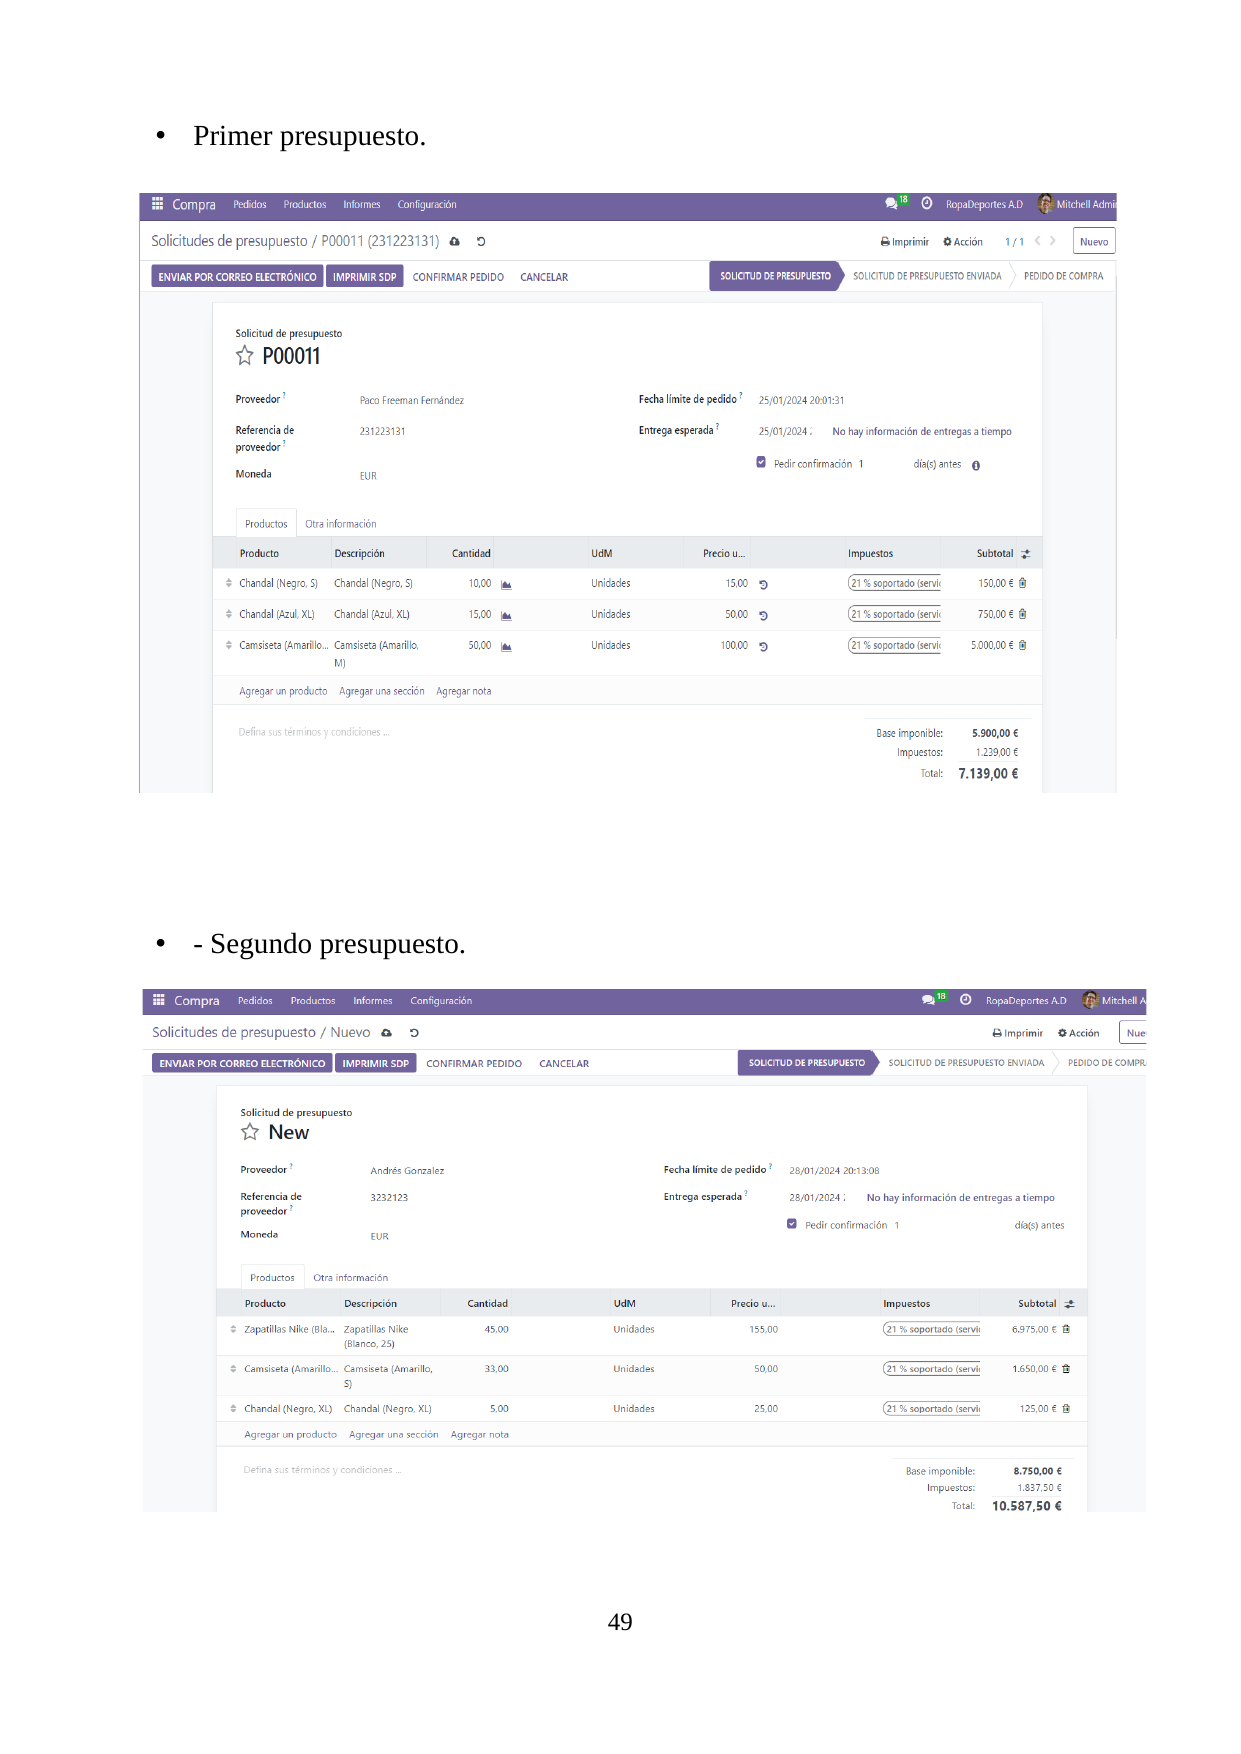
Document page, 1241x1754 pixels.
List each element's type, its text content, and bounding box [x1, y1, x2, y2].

list - Segundo presupuesto. [156, 927, 1122, 960]
picture [142, 989, 1147, 1512]
picture [139, 193, 1117, 793]
list Primer presupuesto. [156, 118, 1122, 152]
